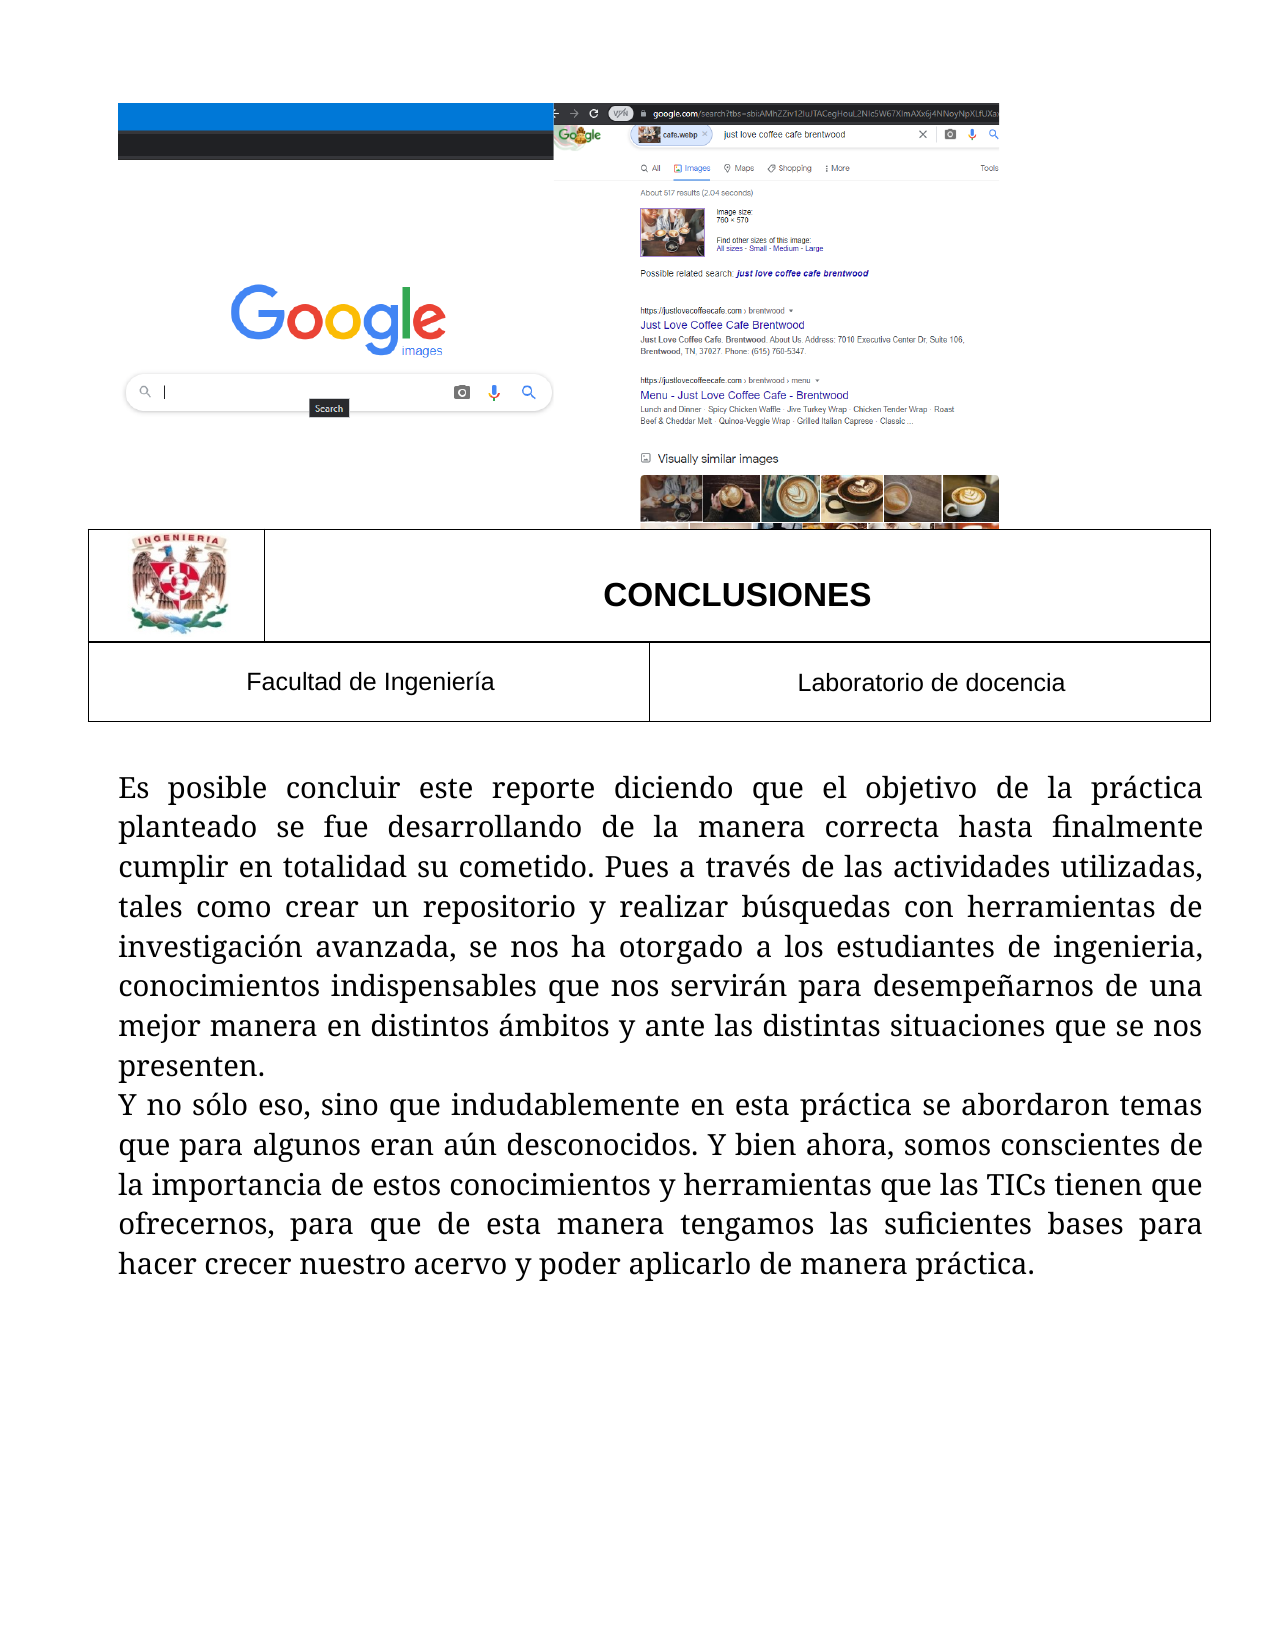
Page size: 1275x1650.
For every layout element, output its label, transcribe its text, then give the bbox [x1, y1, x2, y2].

table_header [89, 530, 143, 641]
text Es posible concluir este reporte diciendo que el objetivo de la práctica planteado se fue desarrollando de la manera correcta hasta finalmente cumplir en totalidad su cometido. Pues a través de las actividades utilizadas, tales como crear un repositorio y realizar búsquedas con herramientas de investigación avanzada, se nos ha otorgado a los estudiantes de ingenieria, conocimientos indispensables que nos servirán para desempeñarnos de una mejor manera en distintos ámbitos y ante las distintas situaciones que se nos presenten. [182, 837, 618, 1084]
table_header [451, 803, 456, 812]
table_header [421, 1000, 426, 1009]
table_header [674, 767, 682, 773]
table_cell Laboratorio de docencia [695, 692, 738, 721]
table_cell Laboratorio de docencia [845, 683, 866, 721]
table_header [177, 842, 182, 850]
table_header [327, 619, 344, 641]
text Y no sólo eso, sino que indudablemente en esta práctica se abordaron temas que para algunos eran aún desconocidos. Y bien ahora, somos conscientes de la importancia de estos conocimientos y herramientas que las TICs tienen que ofrecernos, para que de esta manera tengamos las suficientes bases para hacer crecer nuestro acervo y poder aplicarlo de manera práctica. [922, 1171, 1033, 1283]
text Y no sólo eso, sino que indudablemente en esta práctica se abordaron temas que para algunos eran aún desconocidos. Y bien ahora, somos conscientes de la importancia de estos conocimientos y herramientas que las TICs tienen que ofrecernos, para que de esta manera tengamos las suficientes bases para hacer crecer nuestro acervo y poder aplicarlo de manera práctica. [1038, 1120, 1145, 1197]
table_cell Facultad de Ingeniería [387, 658, 430, 721]
table_cell Laboratorio de docencia [896, 643, 1025, 721]
table_cell Facultad de Ingeniería [451, 643, 511, 721]
table_header [473, 1026, 477, 1039]
table_header [319, 812, 323, 825]
table_header [413, 902, 421, 910]
table_header [601, 919, 610, 927]
table_header [866, 932, 875, 940]
text Es posible concluir este reporte diciendo que el objetivo de la práctica planteado se fue desarrollando de la manera correcta hasta finalmente cumplir en totalidad su cometido. Pues a través de las actividades utilizadas, tales como crear un repositorio y realizar búsquedas con herramientas de investigación avanzada, se nos ha otorgado a los estudiantes de ingenieria, conocimientos indispensables que nos servirán para desempeñarnos de una mejor manera en distintos ámbitos y ante las distintas situaciones que se nos presenten. [905, 767, 1115, 991]
text Y no sólo eso, sino que indudablemente en esta práctica se abordaron temas que para algunos eran aún desconocidos. Y bien ahora, somos conscientes de la importancia de estos conocimientos y herramientas que las TICs tienen que ofrecernos, para que de esta manera tengamos las suficientes bases para hacer crecer nuestro acervo y poder aplicarlo de manera práctica. [802, 1184, 892, 1274]
table_header [875, 1051, 884, 1060]
table_header [447, 961, 456, 966]
table_header [755, 897, 762, 906]
table_header [725, 837, 738, 846]
table_header [498, 944, 507, 949]
text Es posible concluir este reporte diciendo que el objetivo de la práctica planteado se fue desarrollando de la manera correcta hasta finalmente cumplir en totalidad su cometido. Pues a través de las actividades utilizadas, tales como crear un repositorio y realizar búsquedas con herramientas de investigación avanzada, se nos ha otorgado a los estudiantes de ingenieria, conocimientos indispensables que nos servirán para desempeñarnos de una mejor manera en distintos ámbitos y ante las distintas situaciones que se nos presenten. [717, 799, 858, 919]
text Es posible concluir este reporte diciendo que el objetivo de la práctica planteado se fue desarrollando de la manera correcta hasta finalmente cumplir en totalidad su cometido. Pues a través de las actividades utilizadas, tales como crear un repositorio y realizar búsquedas con herramientas de investigación avanzada, se nos ha otorgado a los estudiantes de ingenieria, conocimientos indispensables que nos servirán para desempeñarnos de una mejor manera en distintos ámbitos y ante las distintas situaciones que se nos presenten. [118, 767, 177, 1084]
table_header [862, 769, 871, 782]
table_header [265, 533, 314, 559]
table_header [781, 533, 802, 546]
table_header [357, 615, 400, 641]
text Es posible concluir este reporte diciendo que el objetivo de la práctica planteado se fue desarrollando de la manera correcta hasta finalmente cumplir en totalidad su cometido. Pues a través de las actividades utilizadas, tales como crear un repositorio y realizar búsquedas con herramientas de investigación avanzada, se nos ha otorgado a los estudiantes de ingenieria, conocimientos indispensables que nos servirán para desempeñarnos de una mejor manera en distintos ámbitos y ante las distintas situaciones que se nos presenten. [708, 767, 1205, 1084]
text Y no sólo eso, sino que indudablemente en esta práctica se abordaron temas que para algunos eran aún desconocidos. Y bien ahora, somos conscientes de la importancia de estos conocimientos y herramientas que las TICs tienen que ofrecernos, para que de esta manera tengamos las suficientes bases para hacer crecer nuestro acervo y poder aplicarlo de manera práctica. [336, 1137, 571, 1283]
table_header [618, 530, 747, 546]
table_cell Facultad de Ingeniería [605, 696, 649, 721]
table_header [866, 530, 956, 546]
text Es posible concluir este reporte diciendo que el objetivo de la práctica planteado se fue desarrollando de la manera correcta hasta finalmente cumplir en totalidad su cometido. Pues a través de las actividades utilizadas, tales como crear un repositorio y realizar búsquedas con herramientas de investigación avanzada, se nos ha otorgado a los estudiantes de ingenieria, conocimientos indispensables que nos servirán para desempeñarnos de una mejor manera en distintos ámbitos y ante las distintas situaciones que se nos presenten. [626, 880, 744, 1000]
text Y no sólo eso, sino que indudablemente en esta práctica se abordaron temas que para algunos eran aún desconocidos. Y bien ahora, somos conscientes de la importancia de estos conocimientos y herramientas que las TICs tienen que ofrecernos, para que de esta manera tengamos las suficientes bases para hacer crecer nuestro acervo y poder aplicarlo de manera práctica. [965, 1084, 1205, 1283]
table_header [935, 530, 1210, 641]
table_cell Facultad de Ingeniería [89, 643, 143, 721]
table_cell Facultad de Ingeniería [165, 643, 400, 721]
table_header [231, 530, 264, 546]
table_header [973, 914, 982, 923]
table_header [231, 568, 264, 593]
table_header [349, 917, 361, 923]
table_header [498, 927, 515, 941]
text Y no sólo eso, sino que indudablemente en esta práctica se abordaron temas que para algunos eran aún desconocidos. Y bien ahora, somos conscientes de la importancia de estos conocimientos y herramientas que las TICs tienen que ofrecernos, para que de esta manera tengamos las suficientes bases para hacer crecer nuestro acervo y poder aplicarlo de manera práctica. [118, 1084, 289, 1283]
table_header [640, 767, 648, 773]
table_header [866, 795, 871, 803]
table_cell Laboratorio de docencia [755, 643, 772, 709]
table_header [879, 932, 888, 940]
text Y no sólo eso, sino que indudablemente en esta práctica se abordaron temas que para algunos eran aún desconocidos. Y bien ahora, somos conscientes de la importancia de estos conocimientos y herramientas que las TICs tienen que ofrecernos, para que de esta manera tengamos las suficientes bases para hacer crecer nuestro acervo y poder aplicarlo de manera práctica. [366, 1084, 1123, 1283]
table_header [353, 530, 486, 546]
table_cell Laboratorio de docencia [650, 643, 674, 688]
table_cell Facultad de Ingeniería [473, 643, 644, 721]
table_cell Laboratorio de docencia [1023, 643, 1210, 721]
table_header [798, 1004, 807, 1009]
table_header CONCLUSIONES [374, 559, 948, 641]
table_header [795, 906, 802, 914]
table_header [265, 563, 374, 593]
table_header [541, 893, 550, 902]
text Es posible concluir este reporte diciendo que el objetivo de la práctica planteado se fue desarrollando de la manera correcta hasta finalmente cumplir en totalidad su cometido. Pues a través de las actividades utilizadas, tales como crear un repositorio y realizar búsquedas con herramientas de investigación avanzada, se nos ha otorgado a los estudiantes de ingenieria, conocimientos indispensables que nos servirán para desempeñarnos de una mejor manera en distintos ámbitos y ante las distintas situaciones que se nos presenten. [220, 767, 421, 987]
table_cell Laboratorio de docencia [650, 696, 712, 721]
table_header [186, 884, 190, 897]
text Y no sólo eso, sino que indudablemente en esta práctica se abordaron temas que para algunos eran aún desconocidos. Y bien ahora, somos conscientes de la importancia de estos conocimientos y herramientas que las TICs tienen que ofrecernos, para que de esta manera tengamos las suficientes bases para hacer crecer nuestro acervo y poder aplicarlo de manera práctica. [237, 1133, 323, 1283]
text Y no sólo eso, sino que indudablemente en esta práctica se abordaron temas que para algunos eran aún desconocidos. Y bien ahora, somos conscientes de la importancia de estos conocimientos y herramientas que las TICs tienen que ofrecernos, para que de esta manera tengamos las suficientes bases para hacer crecer nuestro acervo y poder aplicarlo de manera práctica. [541, 1171, 670, 1283]
table_header [657, 949, 661, 987]
table_header [764, 777, 785, 782]
table_cell Laboratorio de docencia [811, 643, 849, 679]
table_header [451, 769, 490, 782]
